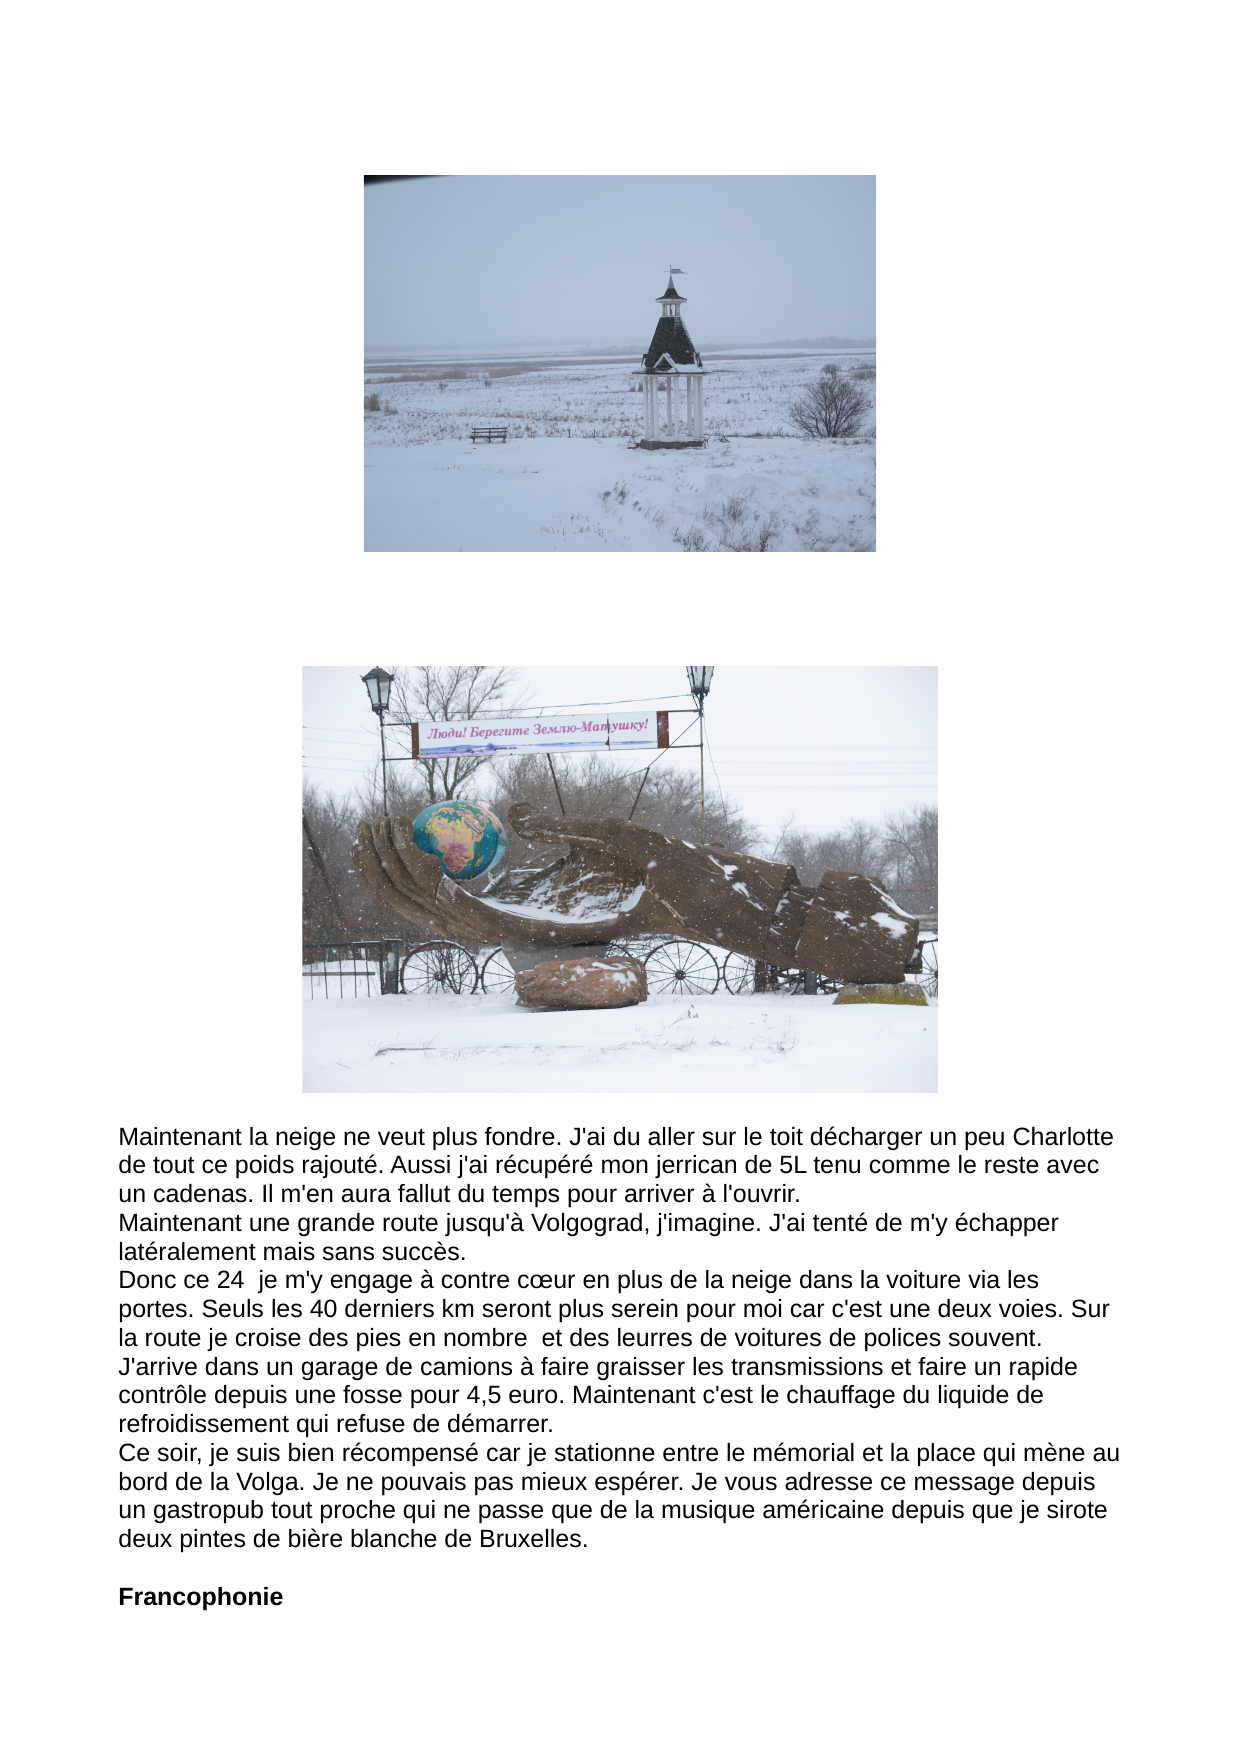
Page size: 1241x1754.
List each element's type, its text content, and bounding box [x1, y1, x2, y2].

text Maintenant une grande route jusqu'à Volgograd, j'imagine. J'ai tenté de m'y échapper latéralement mais sans succès. [118, 1208, 1122, 1265]
text Ce soir, je suis bien récompensé car je stationne entre le mémorial et la place qui mène au bord de la Volga. Je ne pouvais pas mieux espérer. Je vous adresse ce message depuis un gastropub tout proche qui ne passe que de la musique américaine depuis que je sirote deux pintes de bière blanche de Bruxelles. [118, 1438, 1122, 1553]
picture [363, 175, 877, 552]
picture [302, 666, 938, 1093]
text Maintenant la neige ne veut plus fondre. J'ai du aller sur le toit décharger un peu Charlotte de tout ce poids rajouté. Aussi j'ai récupéré mon jerrican de 5L tenu comme le reste avec un cadenas. Il m'en aura fallut du temps pour arriver à l'ouvrir. [118, 1121, 1122, 1208]
text Donc ce 24 je m'y engage à contre cœur en plus de la neige dans la voiture via les portes. Seuls les 40 derniers km seront plus serein pour moi car c'est une deux voies. Sur la route je croise des pies en nombre et des leurres de voitures de polices souvent. J'arrive dans un garage de camions à faire graisser les transmissions et faire un rapide contrôle depuis une fosse pour 4,5 euro. Maintenant c'est le chauffage du liquide de refroidissement qui refuse de démarrer. [118, 1265, 1122, 1438]
text Francophonie [118, 1581, 1122, 1610]
